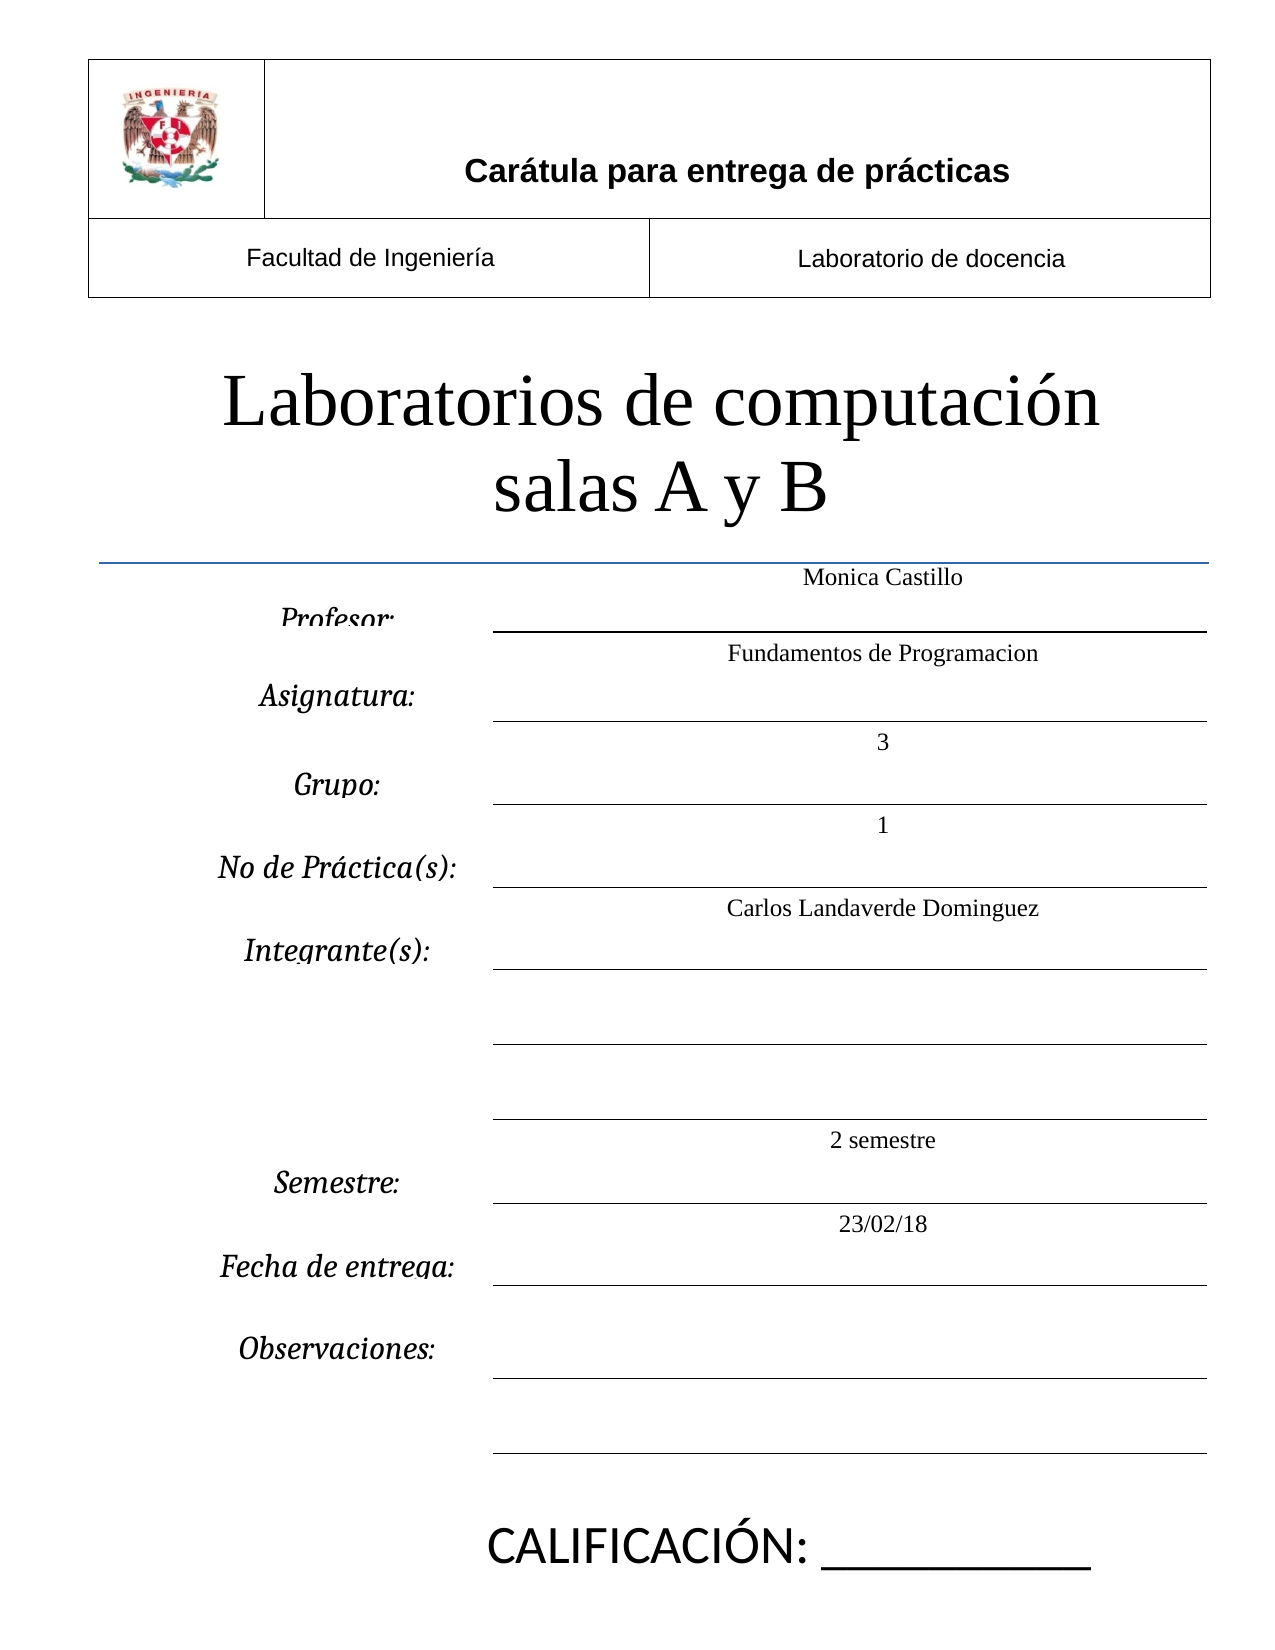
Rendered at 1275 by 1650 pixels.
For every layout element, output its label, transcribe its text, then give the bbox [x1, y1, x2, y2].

table_cell [493, 1286, 1207, 1378]
table_header Monica Castillo [493, 564, 1207, 631]
table_cell Asignatura: [118, 631, 493, 721]
table_header Profesor: [118, 564, 493, 631]
table_cell Laboratorio de docencia [650, 219, 1210, 297]
table_cell [493, 1379, 1207, 1453]
table_cell Observaciones: [118, 1285, 493, 1378]
table_cell [118, 1044, 493, 1119]
table_cell Fundamentos de Programacion [493, 633, 1207, 721]
table_header Carátula para entrega de prácticas [265, 60, 1210, 217]
table_cell [493, 970, 1207, 1044]
table_cell [118, 1378, 493, 1453]
table_cell [493, 1045, 1207, 1119]
table_cell [118, 969, 493, 1044]
table_cell Semestre: [118, 1119, 493, 1202]
table_cell 23/02/18 [493, 1204, 1207, 1285]
table_cell Grupo: [118, 721, 493, 804]
table_cell 1 [493, 805, 1207, 887]
table_header [89, 60, 264, 217]
text CALIFICACIÓN: __________ [118, 1511, 1205, 1577]
table_cell Fecha de entrega: [118, 1203, 493, 1285]
table_header [118, 556, 493, 562]
table_cell Carlos Landaverde Dominguez [493, 888, 1207, 969]
table_cell 3 [493, 722, 1207, 804]
table_cell No de Práctica(s): [118, 804, 493, 887]
text salas A y B [118, 441, 1205, 528]
table_cell Facultad de Ingeniería [89, 219, 649, 297]
text Laboratorios de computación [118, 355, 1205, 441]
table_header [493, 556, 1207, 562]
table_cell Integrante(s): [118, 887, 493, 969]
table_cell 2 semestre [493, 1120, 1207, 1202]
